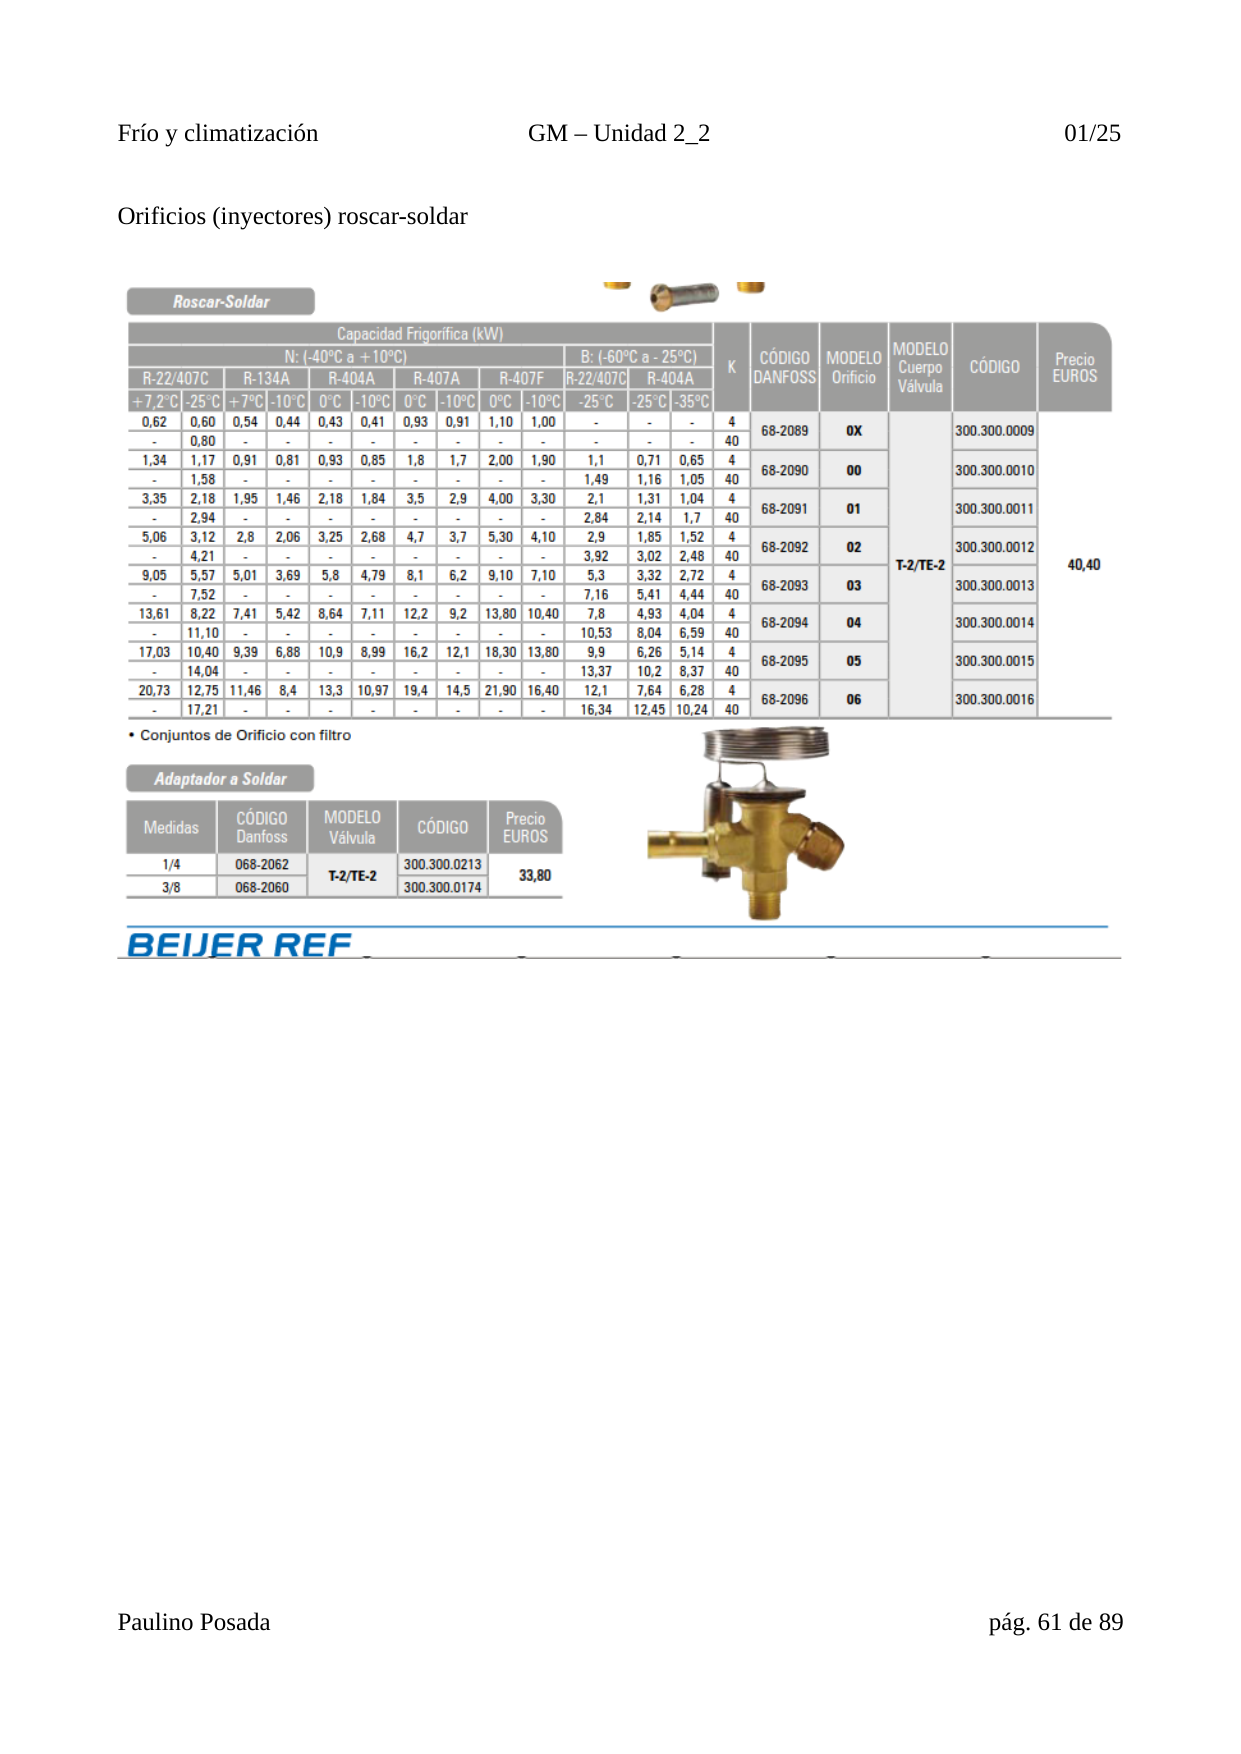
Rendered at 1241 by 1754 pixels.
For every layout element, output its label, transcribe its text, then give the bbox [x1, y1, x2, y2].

text Orificios (inyectores) roscar-soldar [117, 201, 1123, 230]
picture [117, 282, 1122, 959]
